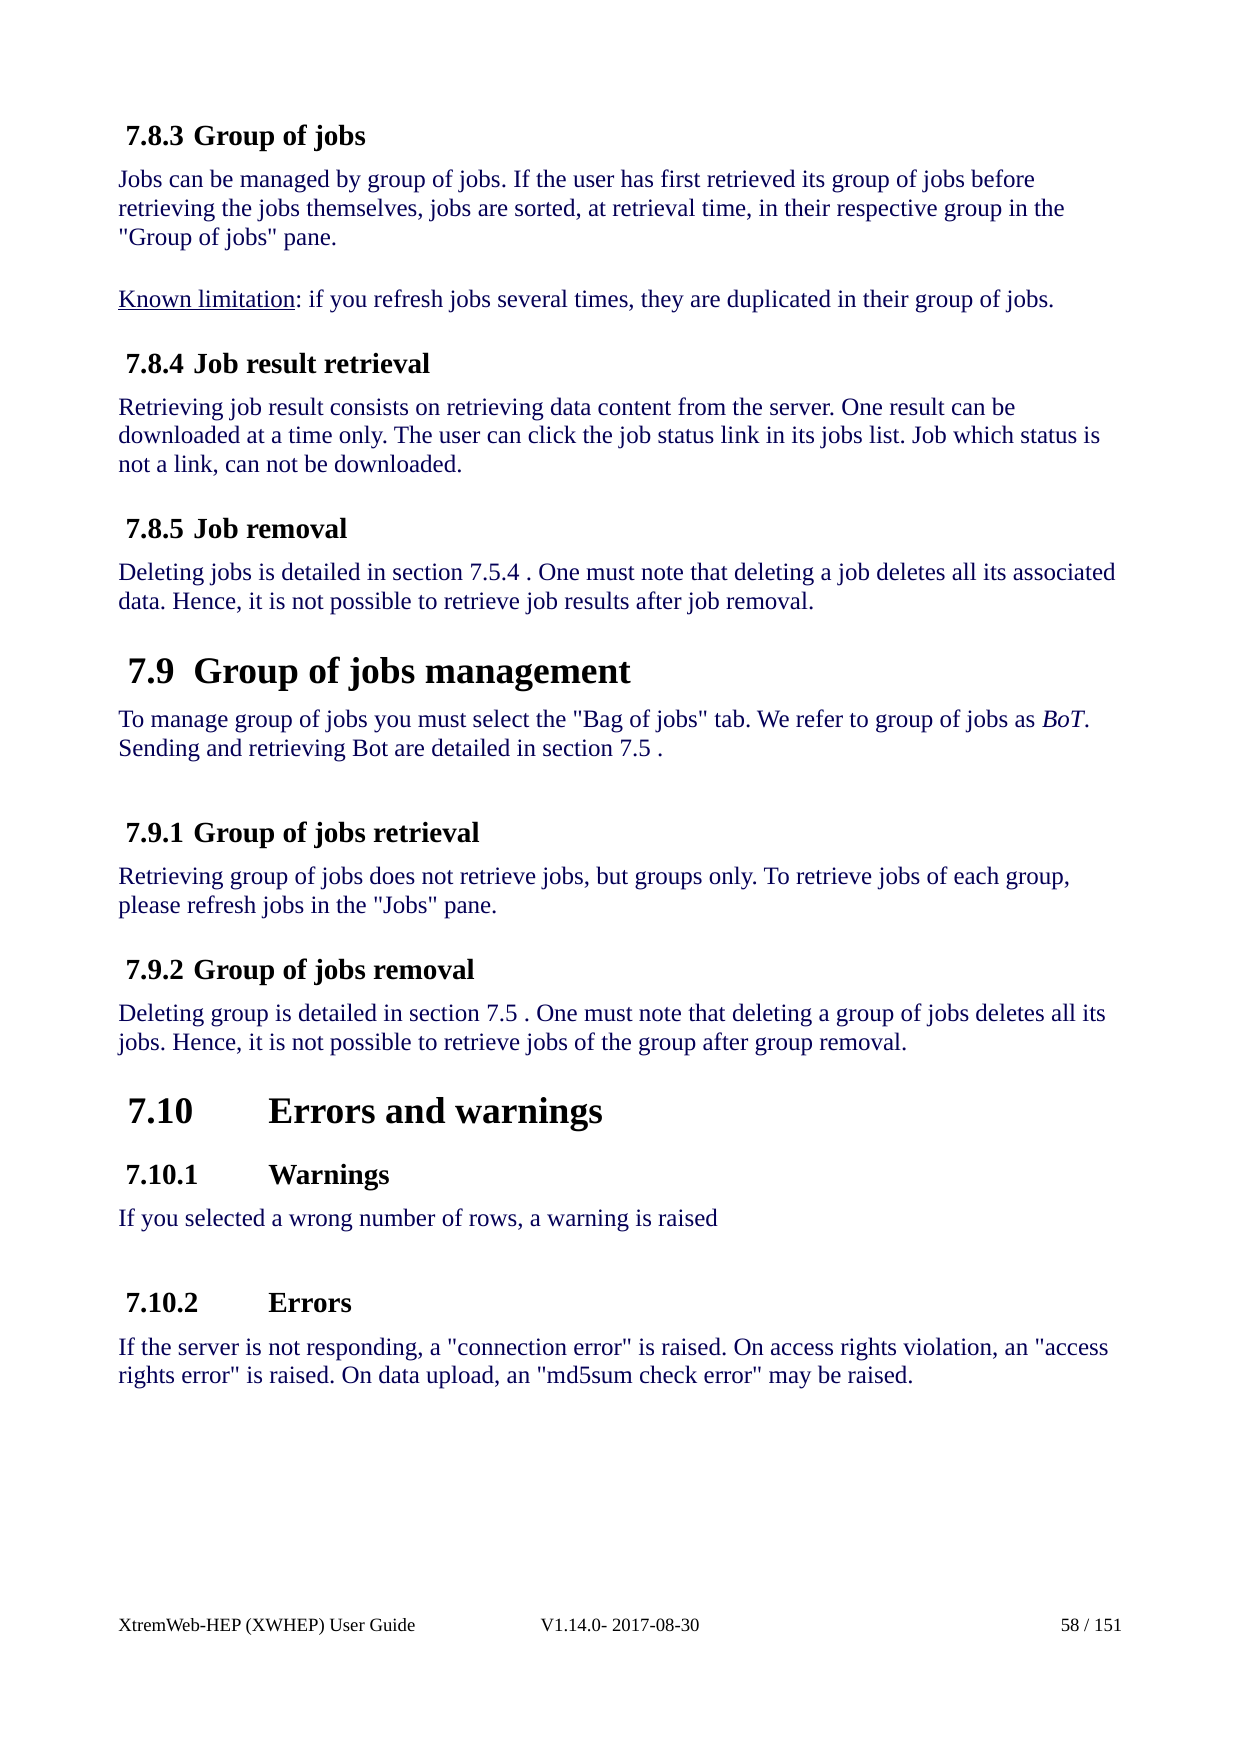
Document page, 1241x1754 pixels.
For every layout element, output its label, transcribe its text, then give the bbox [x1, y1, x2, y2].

text To manage group of jobs you must select the "Bag of jobs" tab. We refer to group of jobs as BoT. [118, 704, 1122, 733]
text Sending and retrieving Bot are detailed in section7.5. [118, 733, 1122, 761]
text Jobs can be managed by group of jobs. If the user has first retrieved its group of jobs before retrieving the jobs themselves, jobs are sorted, at retrieval time, in their respective group in the "Group of jobs" pane. [118, 164, 1122, 250]
text Retrieving job result consists on retrieving data content from the server. One result can be downloaded at a time only. The user can click the job status link in its jobs list. Job which status is not a link, can not be downloaded. [118, 392, 1122, 478]
subtitle Job removal [118, 511, 1122, 545]
subtitle Job result retrieval [118, 346, 1122, 379]
subtitle Group of jobs retrieval [118, 815, 1122, 849]
subtitle Group of jobs management [118, 648, 1122, 691]
subtitle Warnings [118, 1157, 1122, 1191]
subtitle Errors [118, 1286, 1122, 1319]
text Deleting group is detailed in section7.5. One must note that deleting a group of jobs deletes all its jobs. Hence, it is not possible to retrieve jobs of the group after group removal. [118, 998, 1122, 1056]
subtitle Group of jobs [118, 118, 1122, 152]
text If you selected a wrong number of rows, a warning is raised [118, 1203, 1122, 1232]
subtitle Group of jobs removal [118, 952, 1122, 986]
text If the server is not responding, a "connection error" is raised. On access rights violation, an "access rights error" is raised. On data upload, an "md5sum check error" may be raised. [118, 1332, 1122, 1389]
text Retrieving group of jobs does not retrieve jobs, but groups only. To retrieve jobs of each group, please refresh jobs in the "Jobs" pane. [118, 861, 1122, 919]
text Deleting jobs is detailed in section7.5.4. One must note that deleting a job deletes all its associated data. Hence, it is not possible to retrieve job results after job removal. [118, 557, 1122, 615]
text Known limitation: if you refresh jobs several times, they are duplicated in their group of jobs. [118, 284, 1122, 312]
subtitle Errors and warnings [118, 1089, 1122, 1132]
